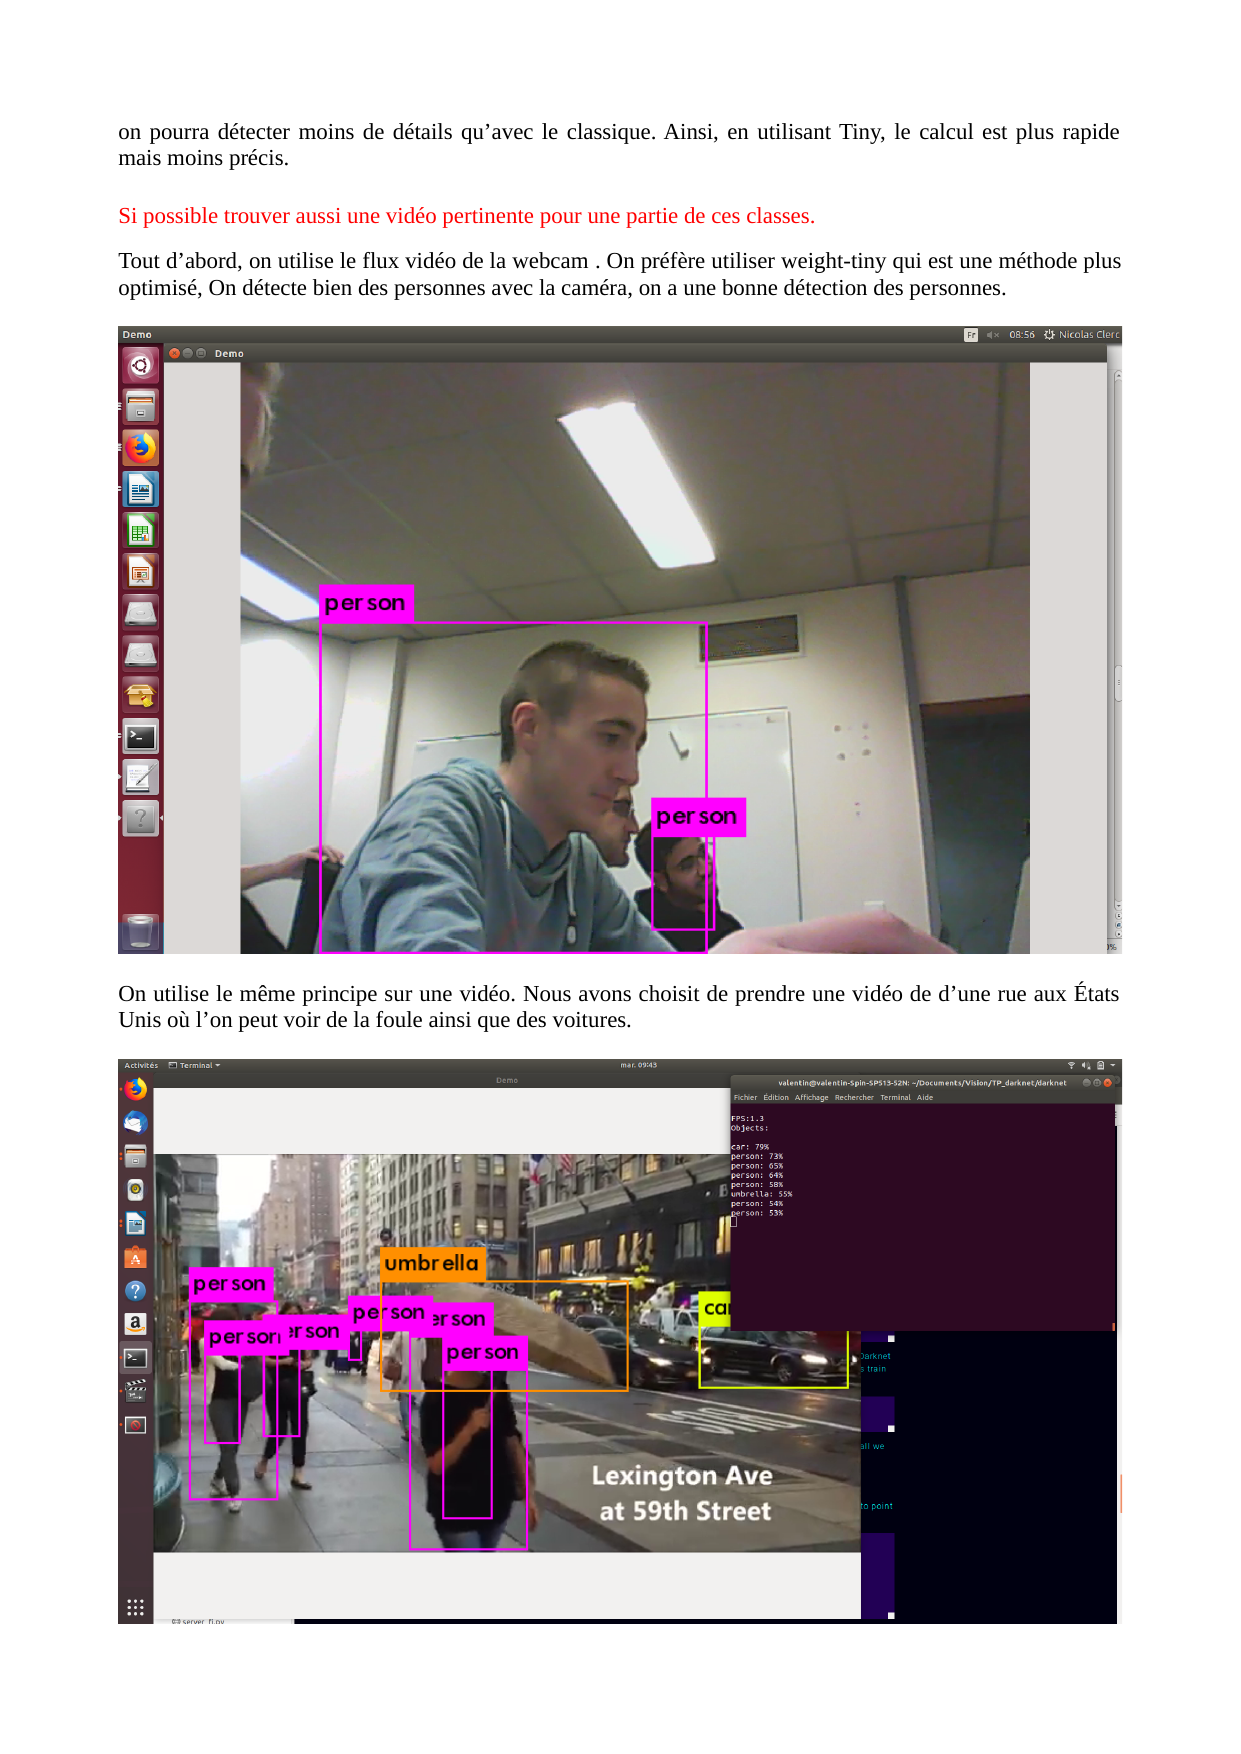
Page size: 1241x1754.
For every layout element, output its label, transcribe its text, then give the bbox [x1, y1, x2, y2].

text on pourra détecter moins de détails qu’avec le classique. Ainsi, en utilisant Tiny, le calcul est plus rapide mais moins précis. [118, 118, 1122, 171]
text Tout d’abord, on utilise le flux vidéo de la webcam . On préfère utiliser weight-tiny qui est une méthode plus optimisé, On détecte bien des personnes avec la caméra, on a une bonne détection des personnes. [118, 247, 1122, 300]
picture [118, 326, 1123, 954]
text Si possible trouver aussi une vidéo pertinente pour une partie de ces classes. [118, 202, 1122, 228]
text On utilise le même principe sur une vidéo. Nous avons choisit de prendre une vidéo de d’une rue aux États Unis où l’on peut voir de la foule ainsi que des voitures. [118, 980, 1122, 1033]
picture [118, 1059, 1123, 1624]
